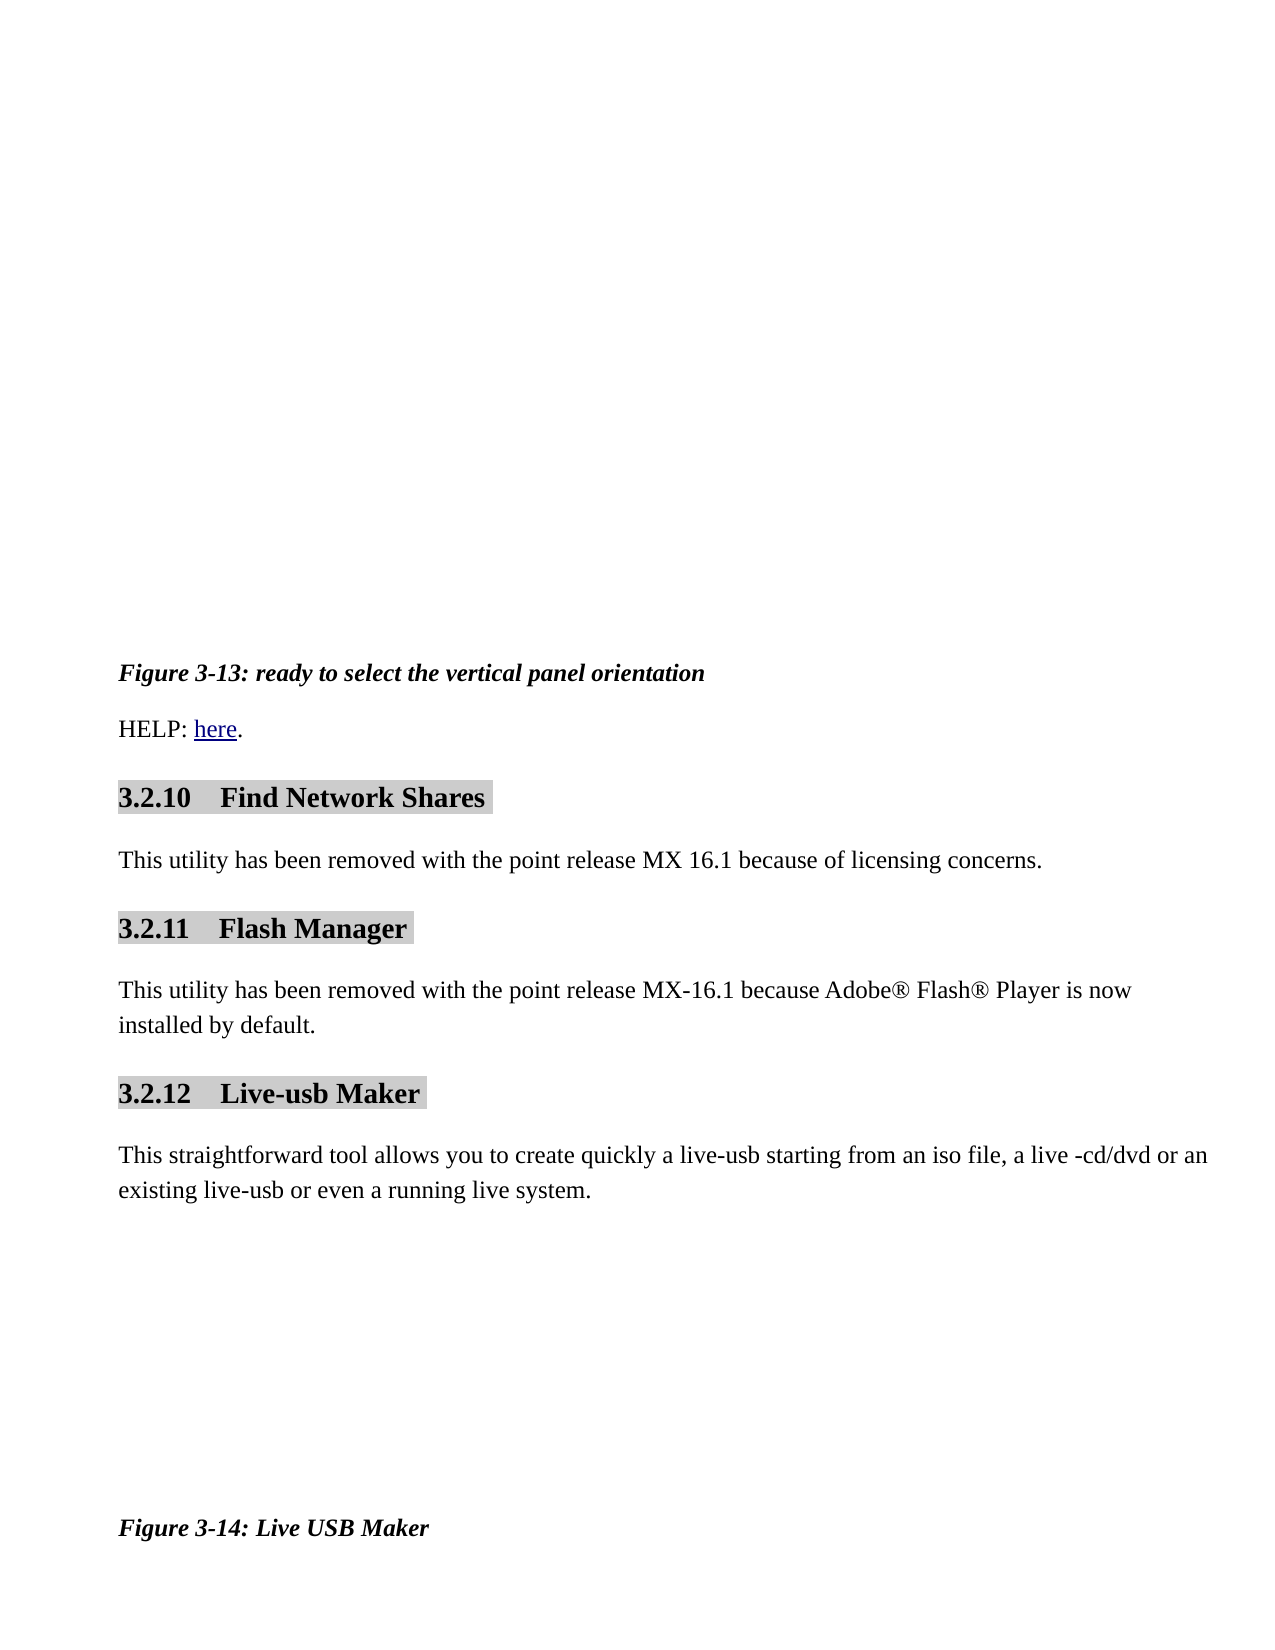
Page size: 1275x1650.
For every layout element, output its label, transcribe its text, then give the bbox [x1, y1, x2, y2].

text This utility has been removed with the point release MX 16.1 because of licensing concerns. [118, 845, 1216, 874]
text Figure 3-13: ready to select the vertical panel orientation [118, 658, 1216, 686]
subtitle 3.2.12 Live-usb Maker [427, 1076, 1216, 1109]
text This straightforward tool allows you to create quickly a live-usb starting from an iso file, a live -cd/dvd or an existing live-usb or even a running live system. [118, 1141, 1216, 1204]
subtitle 3.2.11 Flash Manager [414, 911, 1216, 944]
text Figure 3-14: Live USB Maker [118, 1513, 1216, 1542]
subtitle 3.2.10 Find Network Shares [493, 780, 1216, 814]
text This utility has been removed with the point release MX-16.1 because Adobe® Flash® Player is now installed by default. [118, 976, 1216, 1039]
text HELP: here. [118, 714, 1216, 743]
